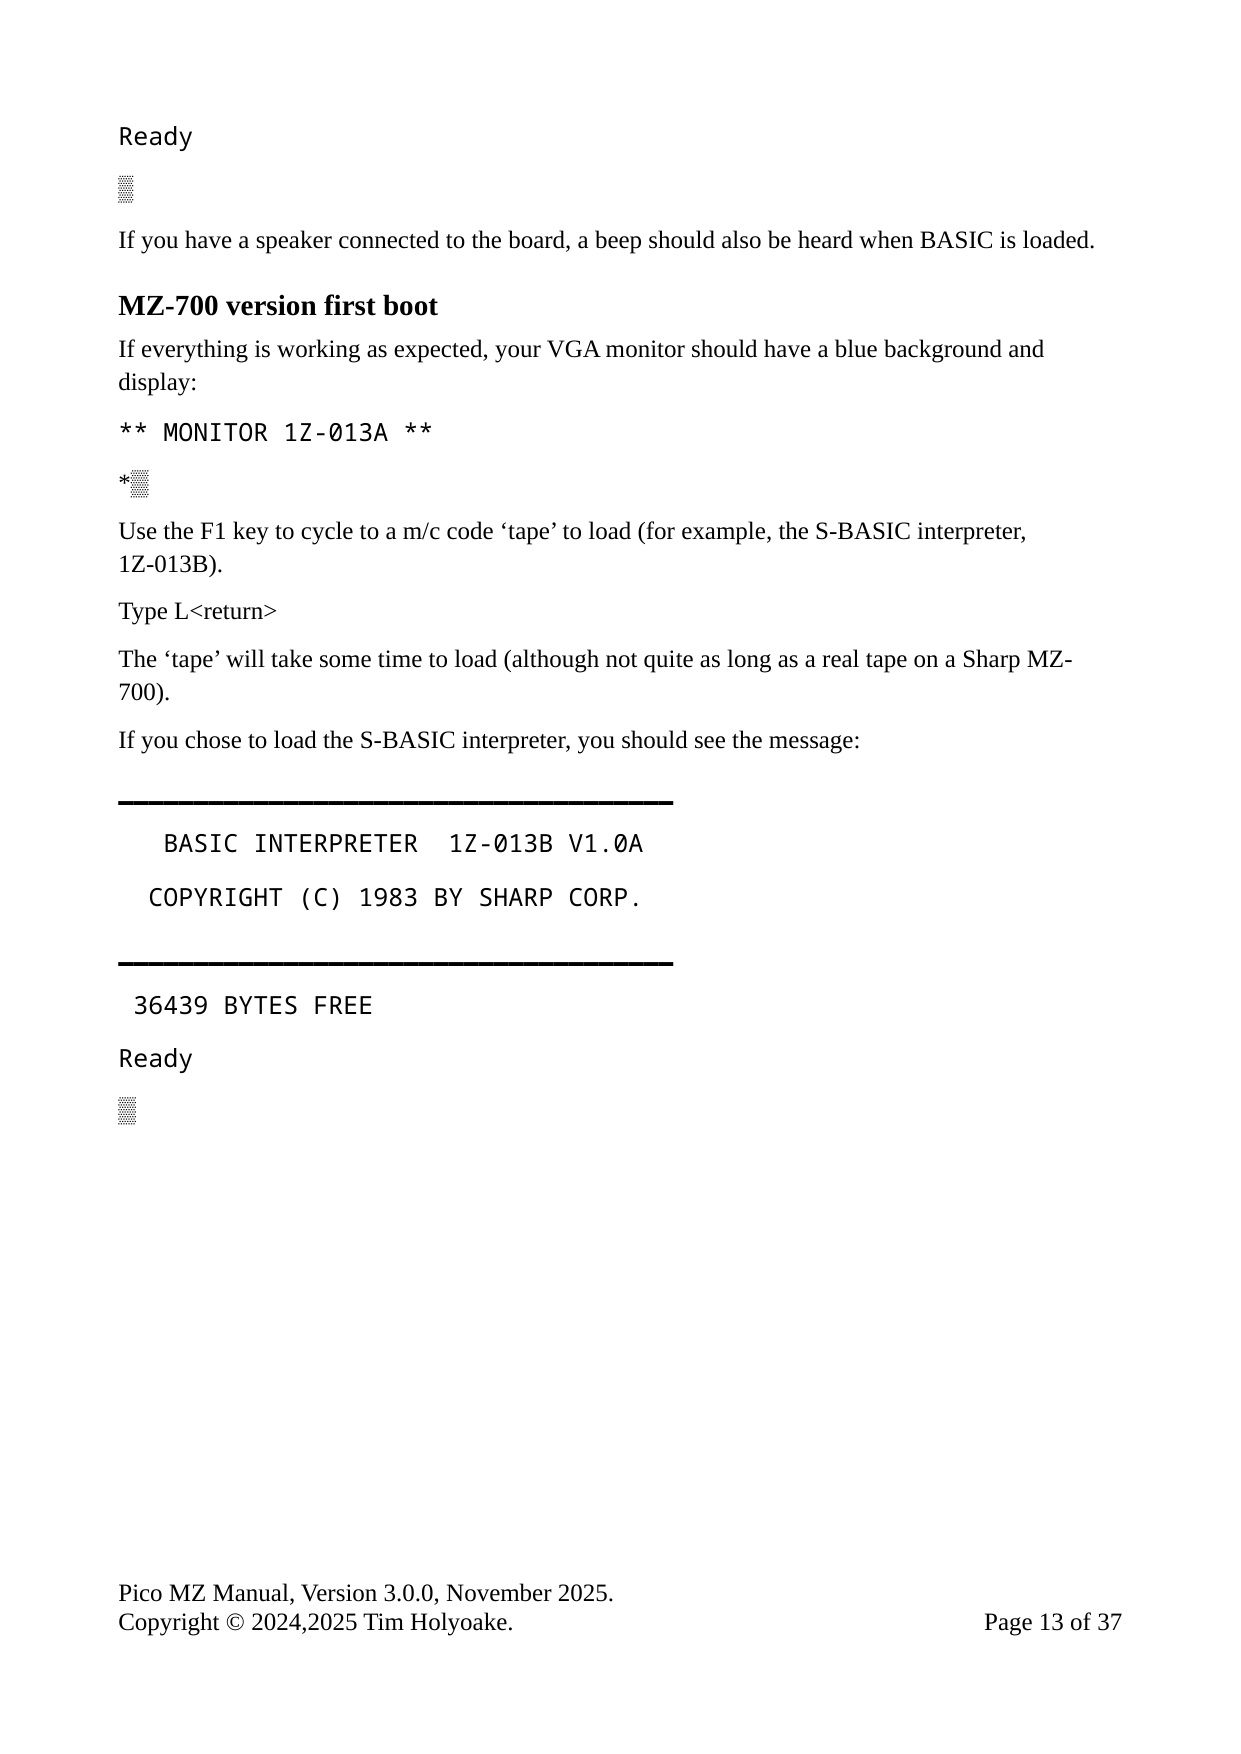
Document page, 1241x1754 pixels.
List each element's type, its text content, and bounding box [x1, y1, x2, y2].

text Ready [118, 118, 1122, 152]
text ▁▁▁▁▁▁▁▁▁▁▁▁▁▁▁▁▁▁▁▁▁▁▁▁▁▁▁▁▁▁▁▁▁▁▁▁▁ [118, 933, 1122, 968]
text 36439 BYTES FREE [118, 987, 1122, 1021]
text ** MONITOR 1Z-013A ** [118, 414, 1122, 448]
text If everything is working as expected, your VGA monitor should have a blue background and display: [118, 334, 1122, 396]
text ▒ [118, 1095, 1122, 1123]
text Type L<return> [118, 596, 1122, 625]
text BASIC INTERPRETER 1Z-013B V1.0A [118, 826, 1122, 860]
text COPYRIGHT (C) 1983 BY SHARP CORP. [118, 880, 1122, 914]
text Ready [118, 1041, 1122, 1075]
text Use the F1 key to cycle to a m/c code ‘tape’ to load (for example, the S-BASIC interpreter, 1Z-013B). [118, 516, 1122, 578]
text If you have a speaker connected to the board, a beep should also be heard when BASIC is loaded. [118, 226, 1122, 254]
text The ‘tape’ will take some time to load (although not quite as long as a real tape on a Sharp MZ-700). [118, 644, 1122, 706]
text *▒ [118, 468, 1122, 497]
text ▁▁▁▁▁▁▁▁▁▁▁▁▁▁▁▁▁▁▁▁▁▁▁▁▁▁▁▁▁▁▁▁▁▁▁▁▁ [118, 772, 1122, 806]
subtitle MZ-700 version first boot [118, 288, 1122, 321]
text ▒ [118, 172, 1122, 206]
text If you chose to load the S-BASIC interpreter, you should see the message: [118, 725, 1122, 753]
